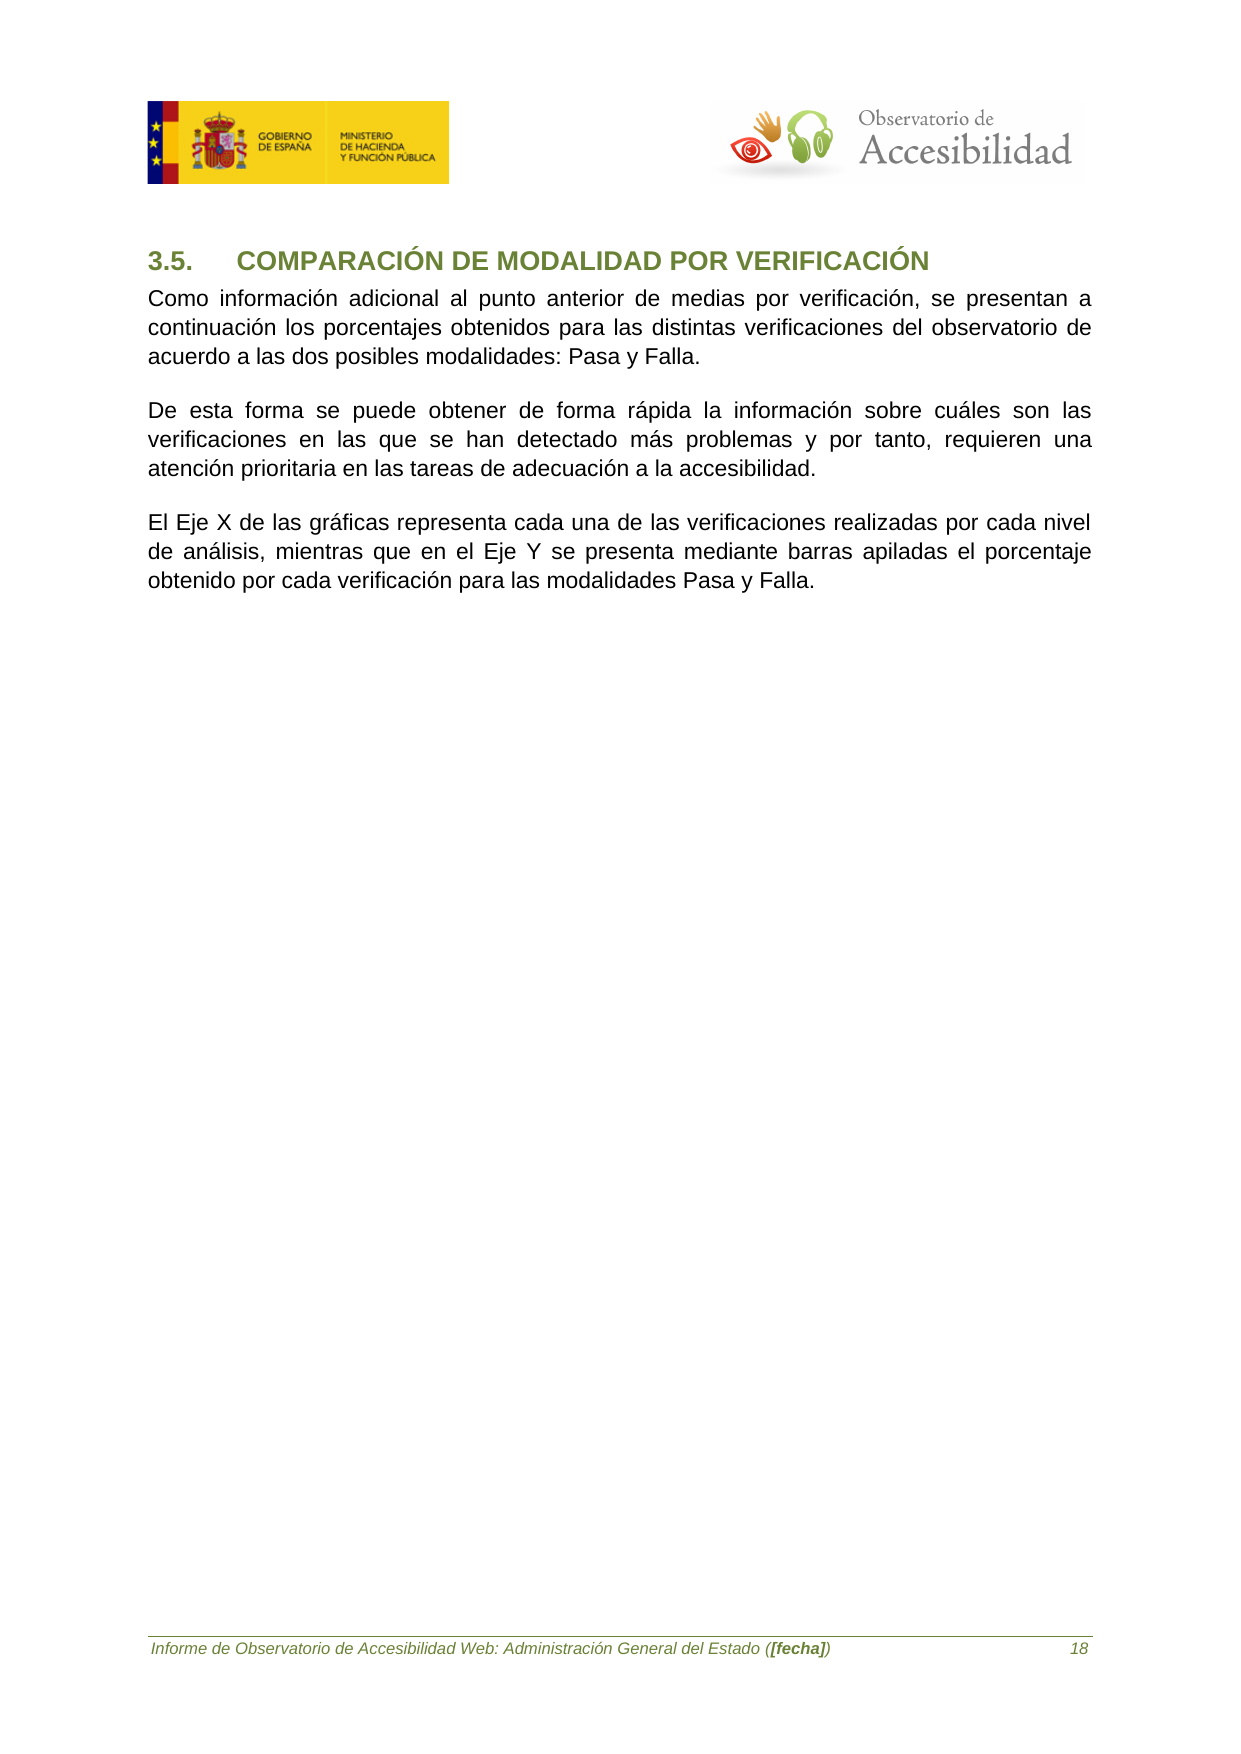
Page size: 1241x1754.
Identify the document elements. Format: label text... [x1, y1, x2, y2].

text El Eje X de las gráficas representa cada una de las verificaciones realizadas por cada nivel de análisis, mientras que en el Eje Y se presenta mediante barras apiladas el porcentaje obtenido por cada verificación para las modalidades Pasa y Falla. [148, 509, 1092, 593]
picture [147, 101, 450, 184]
text De esta forma se puede obtener de forma rápida la información sobre cuáles son las verificaciones en las que se han detectado más problemas y por tanto, requieren una atención prioritaria en las tareas de adecuación a la accesibilidad. [148, 397, 1092, 481]
picture [710, 101, 1086, 184]
subtitle Comparación de Modalidad por Verificación [148, 245, 1092, 276]
text Como información adicional al punto anterior de medias por verificación, se presentan a continuación los porcentajes obtenidos para las distintas verificaciones del observatorio de acuerdo a las dos posibles modalidades: Pasa y Falla. [148, 285, 1092, 369]
